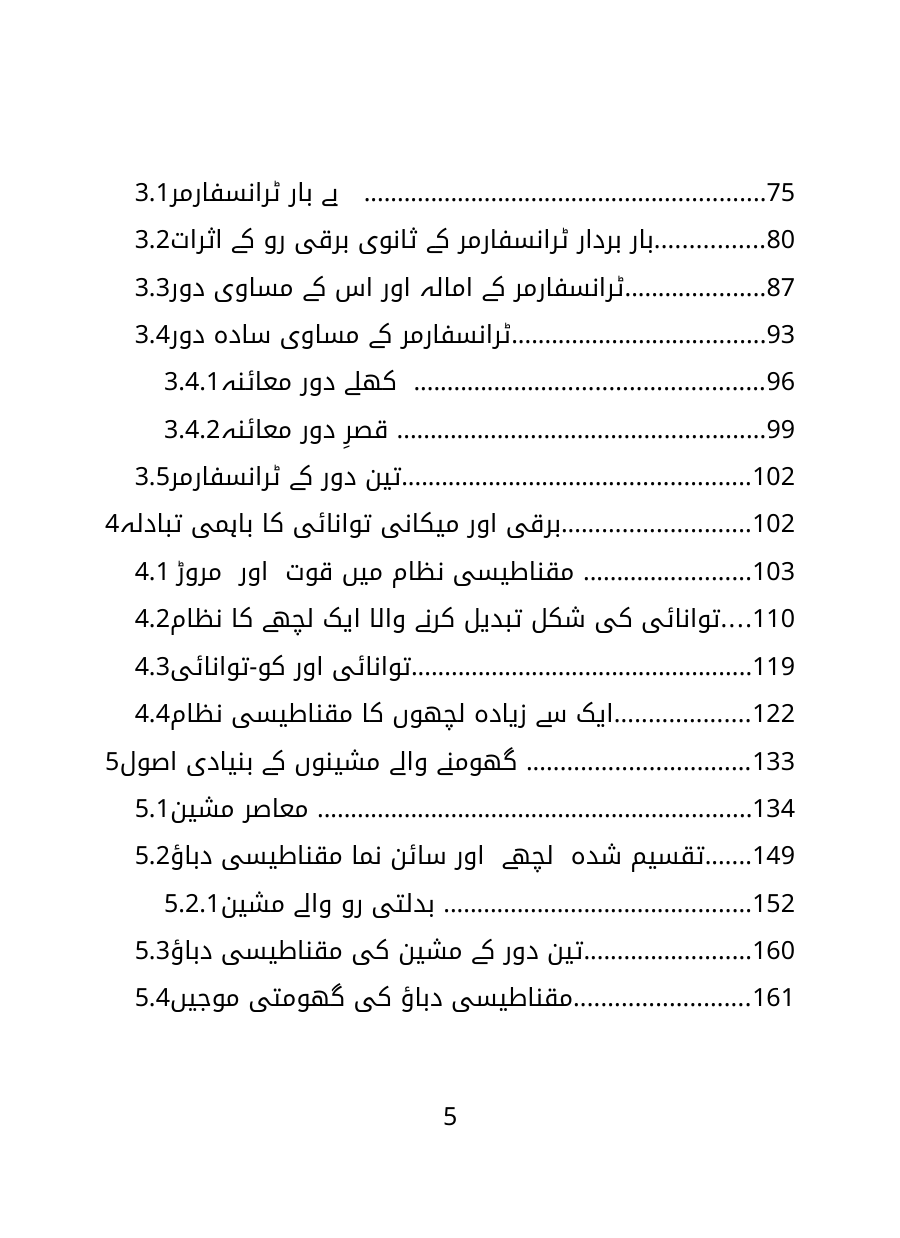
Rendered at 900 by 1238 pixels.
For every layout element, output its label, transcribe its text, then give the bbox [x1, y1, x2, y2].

text 5.3تین دور کے مشین کی مقناطیسی دباؤ 160 [134, 927, 795, 975]
text 3.2بار بردار ٹرانسفارمر کے ثانوی برقی رو کے اثرات 80 [134, 216, 795, 264]
text 3.3ٹرانسفارمر کے امالہ اور اس کے مساوی دور 87 [134, 264, 795, 311]
text 3.1بے بار ٹرانسفارمر 75 [134, 169, 795, 216]
text 5.2.1بدلتی رو والے مشین 152 [164, 880, 795, 927]
text 3.4ٹرانسفارمر کے مساوی سادہ دور 93 [134, 311, 795, 359]
text 4برقی اور میکانی توانائی کا باہمی تبادلہ 102 [105, 501, 795, 548]
text 4.1 مقناطیسی نظام میں قوت اور مروڑ 103 [134, 548, 795, 596]
text 3.4.1کھلے دور معائنہ 96 [164, 359, 795, 406]
text 5گھومنے والے مشینوں کے بنیادی اصول 133 [105, 738, 795, 785]
text 5.4مقناطیسی دباؤ کی گھومتی موجیں 161 [134, 975, 795, 1022]
text 4.2توانائی کی شکل تبدیل کرنے والا ایک لچھے کا نظام 110 [134, 596, 795, 643]
text 5.2تقسیم شدہ لچھے اور سائن نما مقناطیسی دباؤ 149 [134, 833, 795, 880]
text 4.3توانائی اور کو-توانائی 119 [134, 643, 795, 690]
text 4.4ایک سے زیادہ لچھوں کا مقناطیسی نظام 122 [134, 690, 795, 738]
text 3.5تین دور کے ٹرانسفارمر 102 [134, 453, 795, 501]
text 5.1معاصر مشین 134 [134, 785, 795, 833]
text 3.4.2قصرِ دور معائنہ 99 [164, 406, 795, 453]
